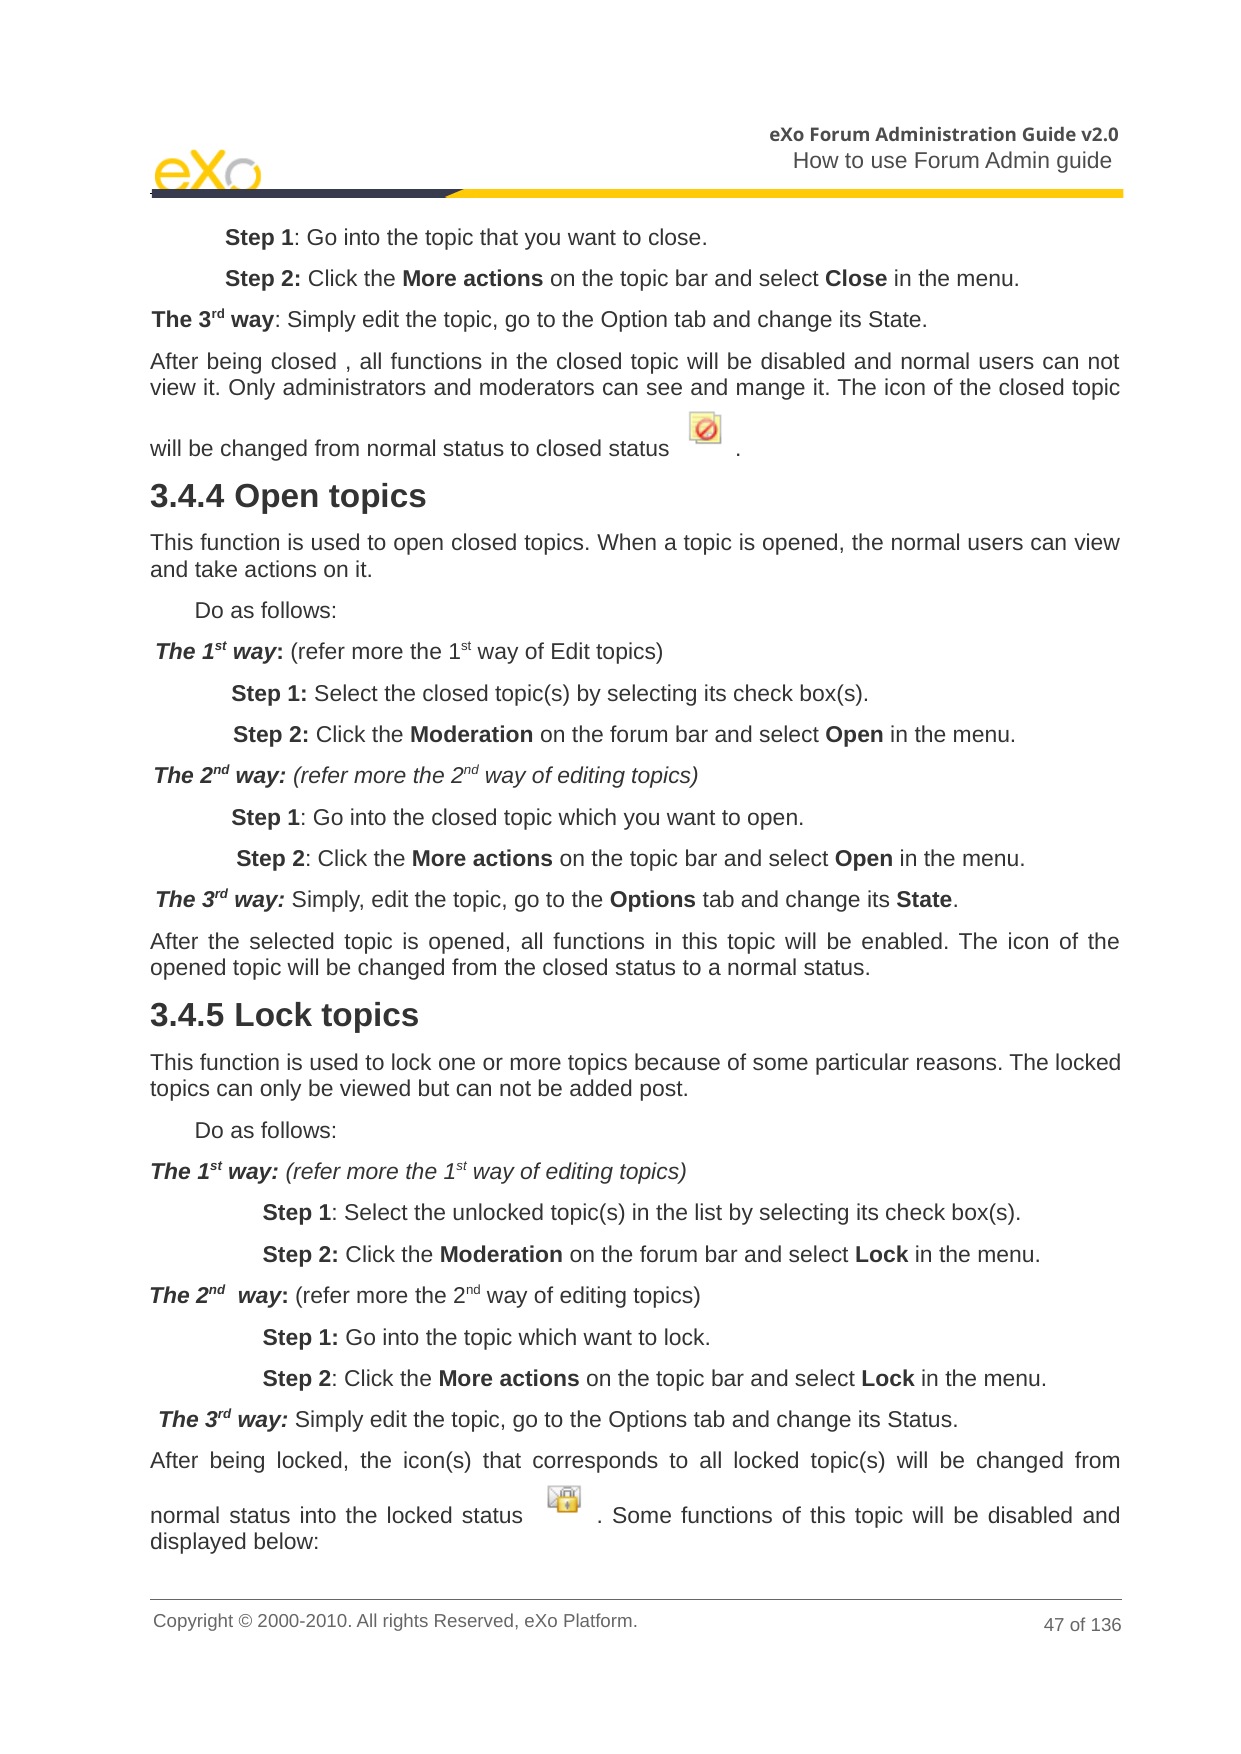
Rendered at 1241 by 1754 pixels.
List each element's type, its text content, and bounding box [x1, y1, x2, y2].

list The 1st way: (refer more the 1st way of Edit topics) [117, 638, 1122, 665]
list The 3rd way: Simply, edit the topic, go to the Options tab and change its State. [117, 886, 1122, 913]
text After being locked, the icon(s) that corresponds to all locked topic(s) will be changed from normal status into the locked status . Some functions of this topic will be disabled and displayed below: [150, 1447, 1122, 1554]
list Step 2: Click the More actions on the topic bar and select Open in the menu. [198, 845, 1122, 871]
list The 3rd way: Simply edit the topic, go to the Options tab and change its Status. [120, 1406, 1122, 1432]
list The 2nd way: (refer more the 2nd way of editing topics) [123, 1282, 1122, 1308]
text After the selected topic is opened, all functions in this topic will be enabled. The icon of the opened topic will be changed from the closed status to a normal status. [150, 928, 1122, 981]
picture [540, 1481, 589, 1516]
text Do as follows: [150, 597, 1122, 623]
list Step 1: Select the closed topic(s) by selecting its check box(s). [194, 680, 1122, 706]
text Do as follows: [150, 1117, 1122, 1143]
subtitle Open topics [150, 476, 1122, 514]
text This function is used to lock one or more topics because of some particular reasons. The locked topics can only be viewed but can not be added post. [150, 1049, 1122, 1102]
list Step 1: Go into the topic which want to lock. [225, 1323, 1122, 1350]
list Step 1: Select the unlocked topic(s) in the list by selecting its check box(s). [225, 1199, 1122, 1226]
text The 1st way: (refer more the 1st way of editing topics) [150, 1158, 1122, 1184]
list Step 2: Click the More actions on the topic bar and select Close in the menu. [187, 265, 1122, 291]
text This function is used to open closed topics. When a topic is opened, the normal users can view and take actions on it. [150, 529, 1122, 582]
list Step 2: Click the Moderation on the forum bar and select Lock in the menu. [225, 1241, 1122, 1267]
list Step 1: Go into the topic that you want to close. [187, 223, 1122, 250]
list The 3rd way: Simply edit the topic, go to the Option tab and change its State. [114, 306, 1122, 333]
picture [151, 149, 1124, 198]
list The 2nd way: (refer more the 2nd way of editing topics) [116, 762, 1122, 789]
subtitle Lock topics [150, 996, 1122, 1034]
list Step 1: Go into the closed topic which you want to open. [194, 804, 1122, 830]
picture [683, 407, 728, 449]
list Step 2: Click the Moderation on the forum bar and select Open in the menu. [195, 721, 1122, 747]
text After being closed , all functions in the closed topic will be disabled and normal users can not view it. Only administrators and moderators can see and mange it. The icon of the closed topic will be changed from normal status to closed status . [150, 348, 1122, 461]
list Step 2: Click the More actions on the topic bar and select Lock in the menu. [225, 1365, 1122, 1391]
